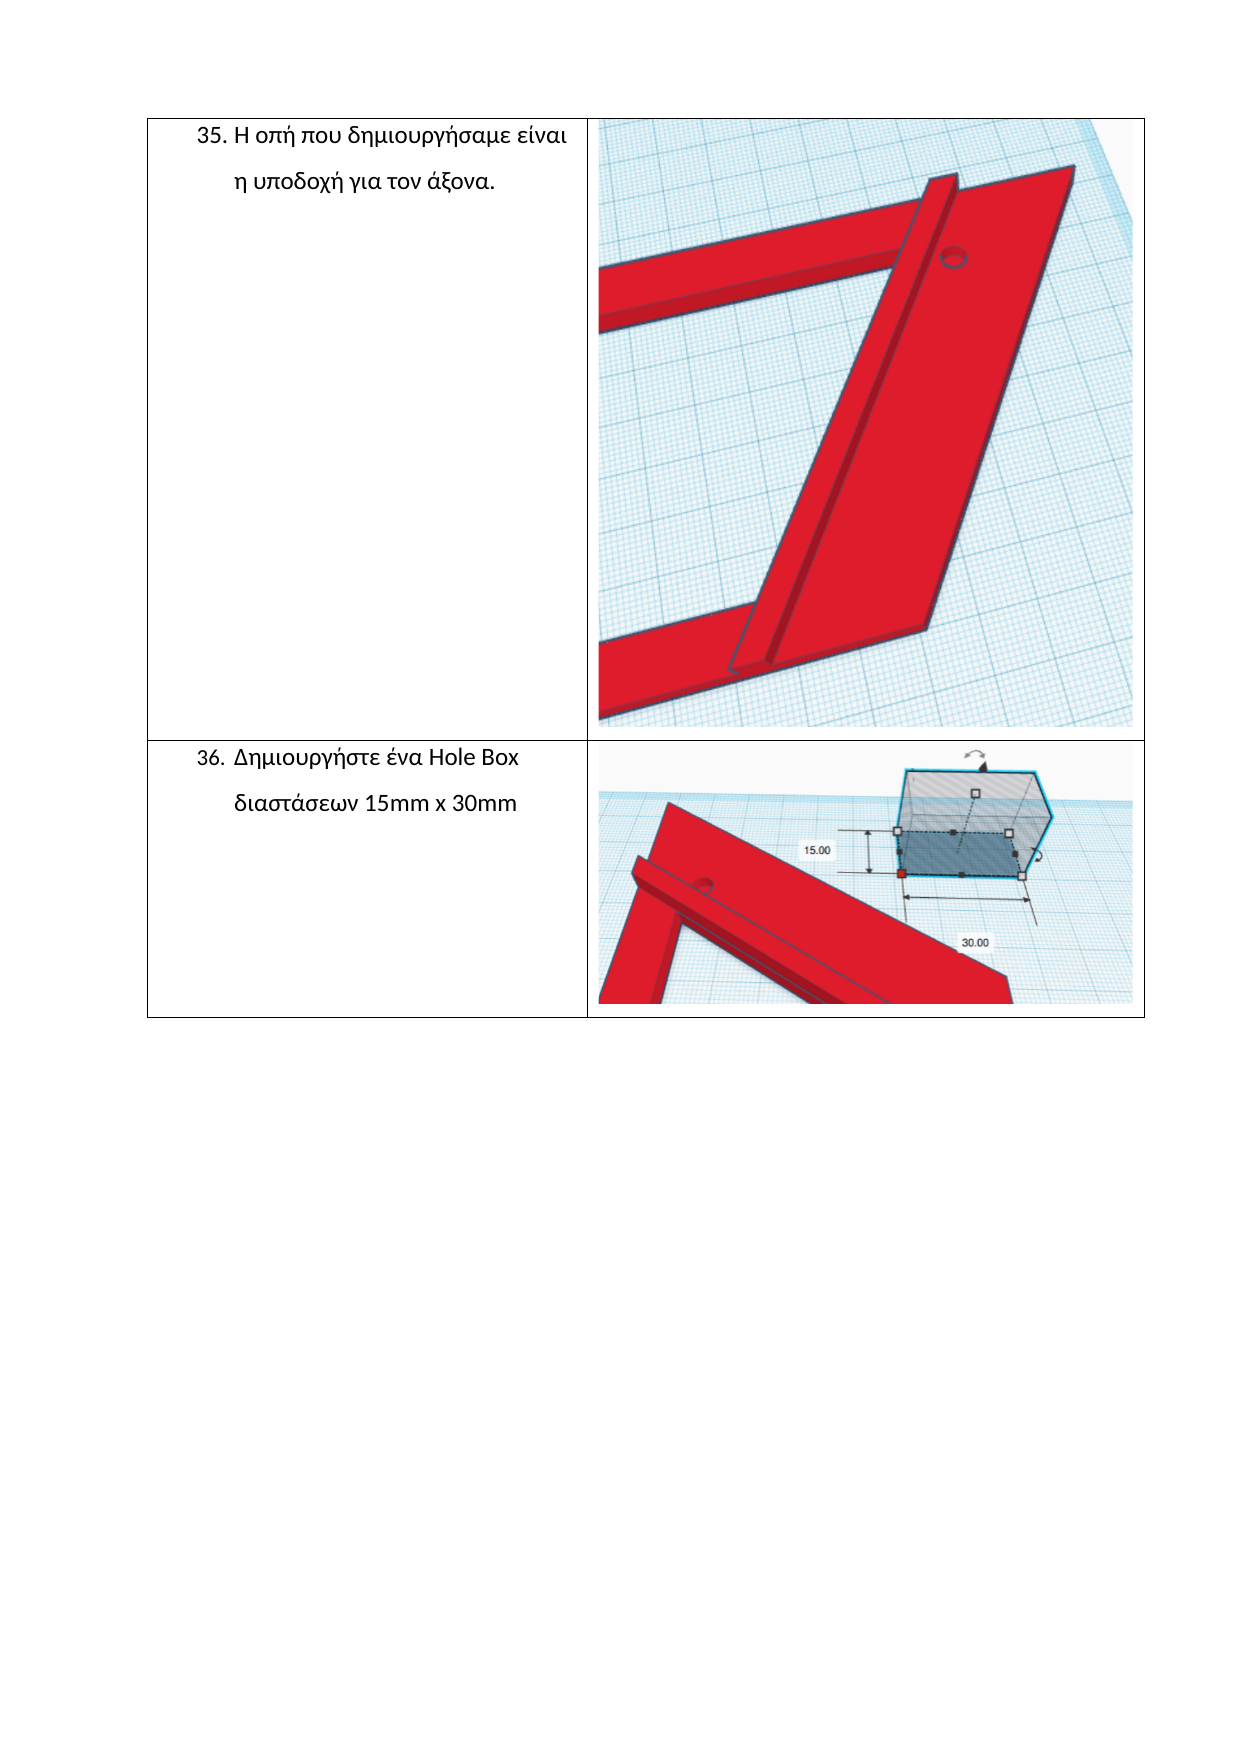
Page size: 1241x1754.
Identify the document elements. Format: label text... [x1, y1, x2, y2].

table_cell [588, 741, 1144, 1017]
table_cell [588, 119, 1144, 740]
table_cell Δημιουργήστε ένα Hole Box διαστάσεων 15mm x 30mm [148, 741, 587, 1017]
table_cell Η οπή που δημιουργήσαμε είναι η υποδοχή για τον άξονα. [148, 119, 587, 740]
